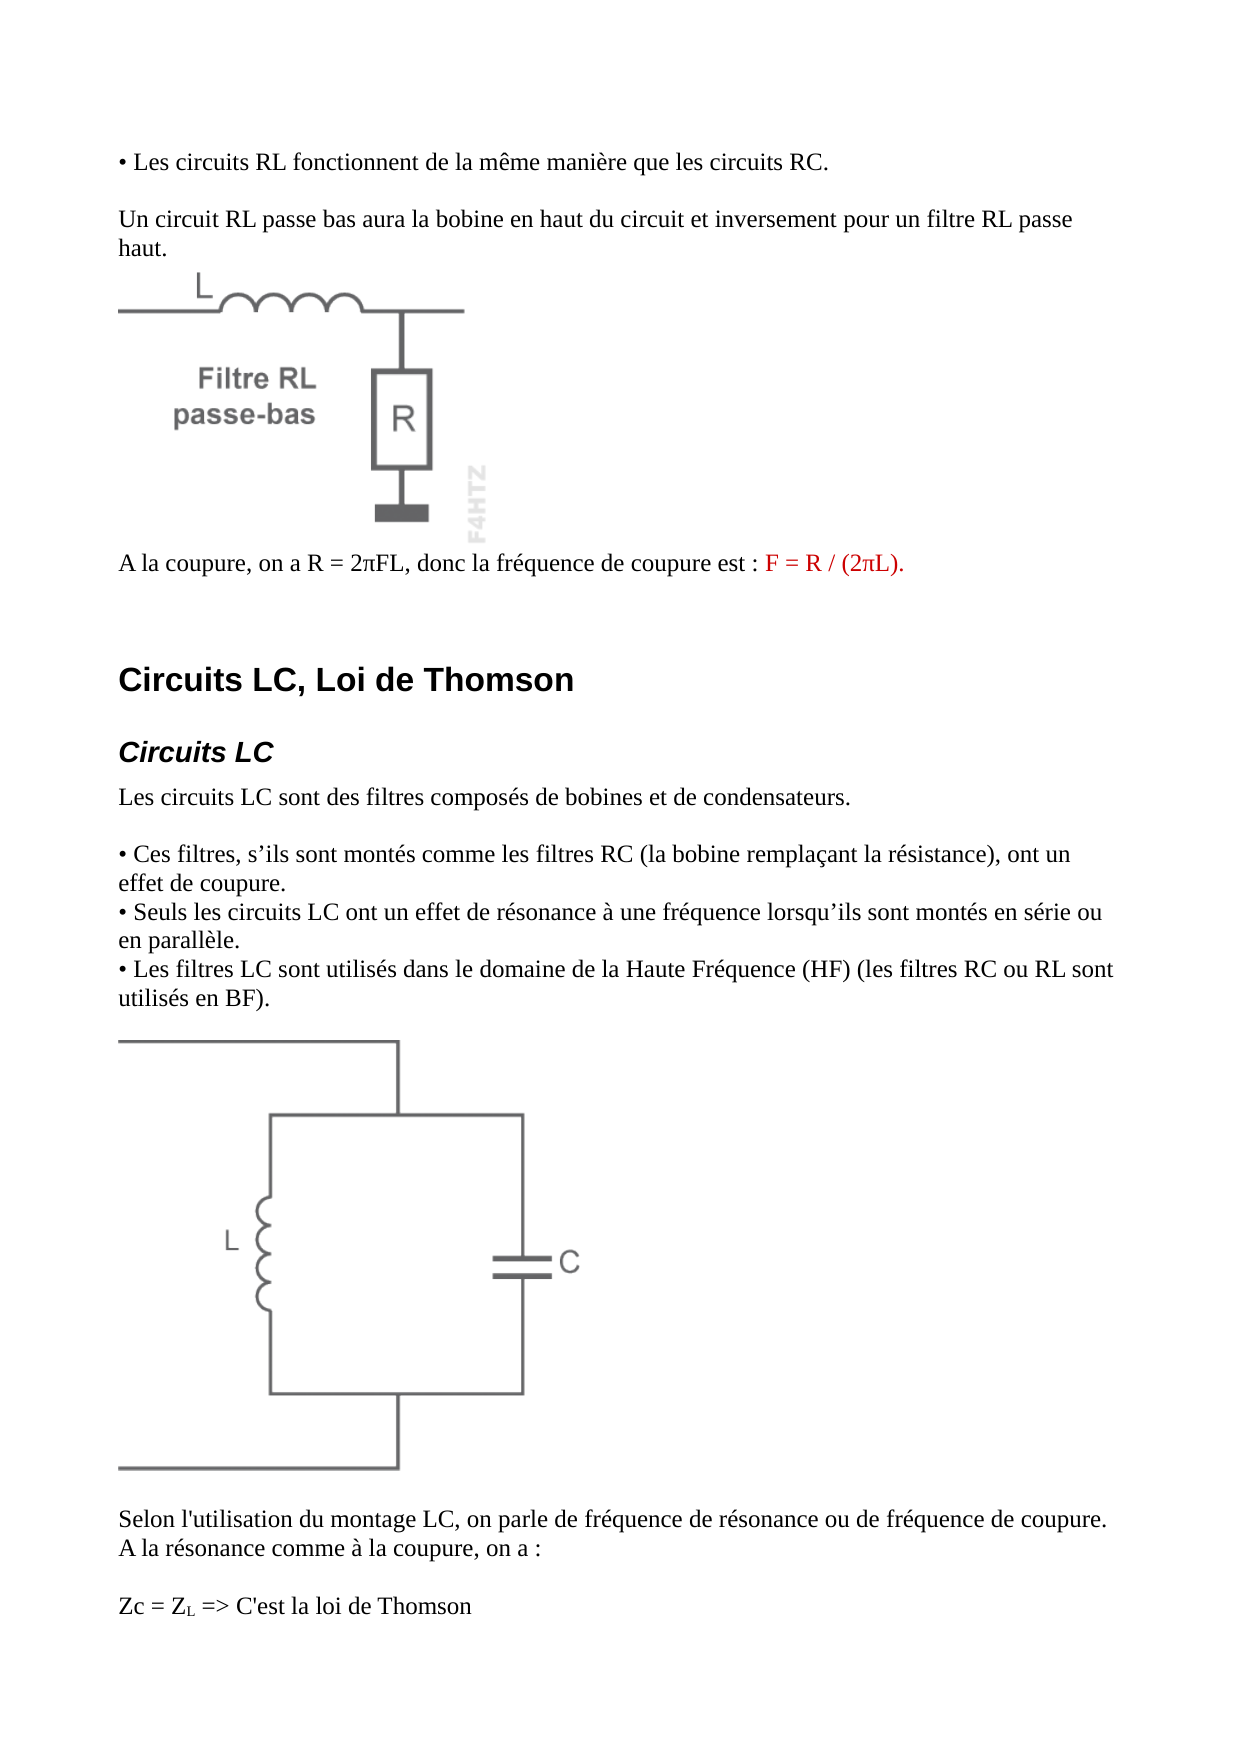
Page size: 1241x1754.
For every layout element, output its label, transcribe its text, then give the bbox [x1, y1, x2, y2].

text Les circuits LC sont des filtres composés de bobines et de condensateurs. [118, 782, 1122, 810]
text • Les filtres LC sont utilisés dans le domaine de la Haute Fréquence (HF) (les filtres RC ou RL sont utilisés en BF). [118, 954, 1122, 1012]
text A la coupure, on a R = 2πFL, donc la fréquence de coupure est : F = R / (2πL). [118, 548, 1122, 577]
text • Seuls les circuits LC ont un effet de résonance à une fréquence lorsqu’ils sont montés en série ou en parallèle. [118, 897, 1122, 954]
text Selon l'utilisation du montage LC, on parle de fréquence de résonance ou de fréquence de coupure. [118, 1504, 1122, 1533]
text A la résonance comme à la coupure, on a : [118, 1533, 1122, 1562]
text • Ces filtres, s’ils sont montés comme les filtres RC (la bobine remplaçant la résistance), ont un effet de coupure. [118, 839, 1122, 897]
subtitle Circuits LC [118, 736, 1122, 769]
text Un circuit RL passe bas aura la bobine en haut du circuit et inversement pour un filtre RL passe haut. [118, 204, 1122, 262]
picture [118, 261, 490, 549]
subtitle Circuits LC, Loi de Thomson [118, 659, 1122, 698]
picture [118, 1040, 580, 1471]
text Zc = ZL => C'est la loi de Thomson [118, 1591, 1122, 1619]
text • Les circuits RL fonctionnent de la même manière que les circuits RC. [118, 147, 1122, 176]
